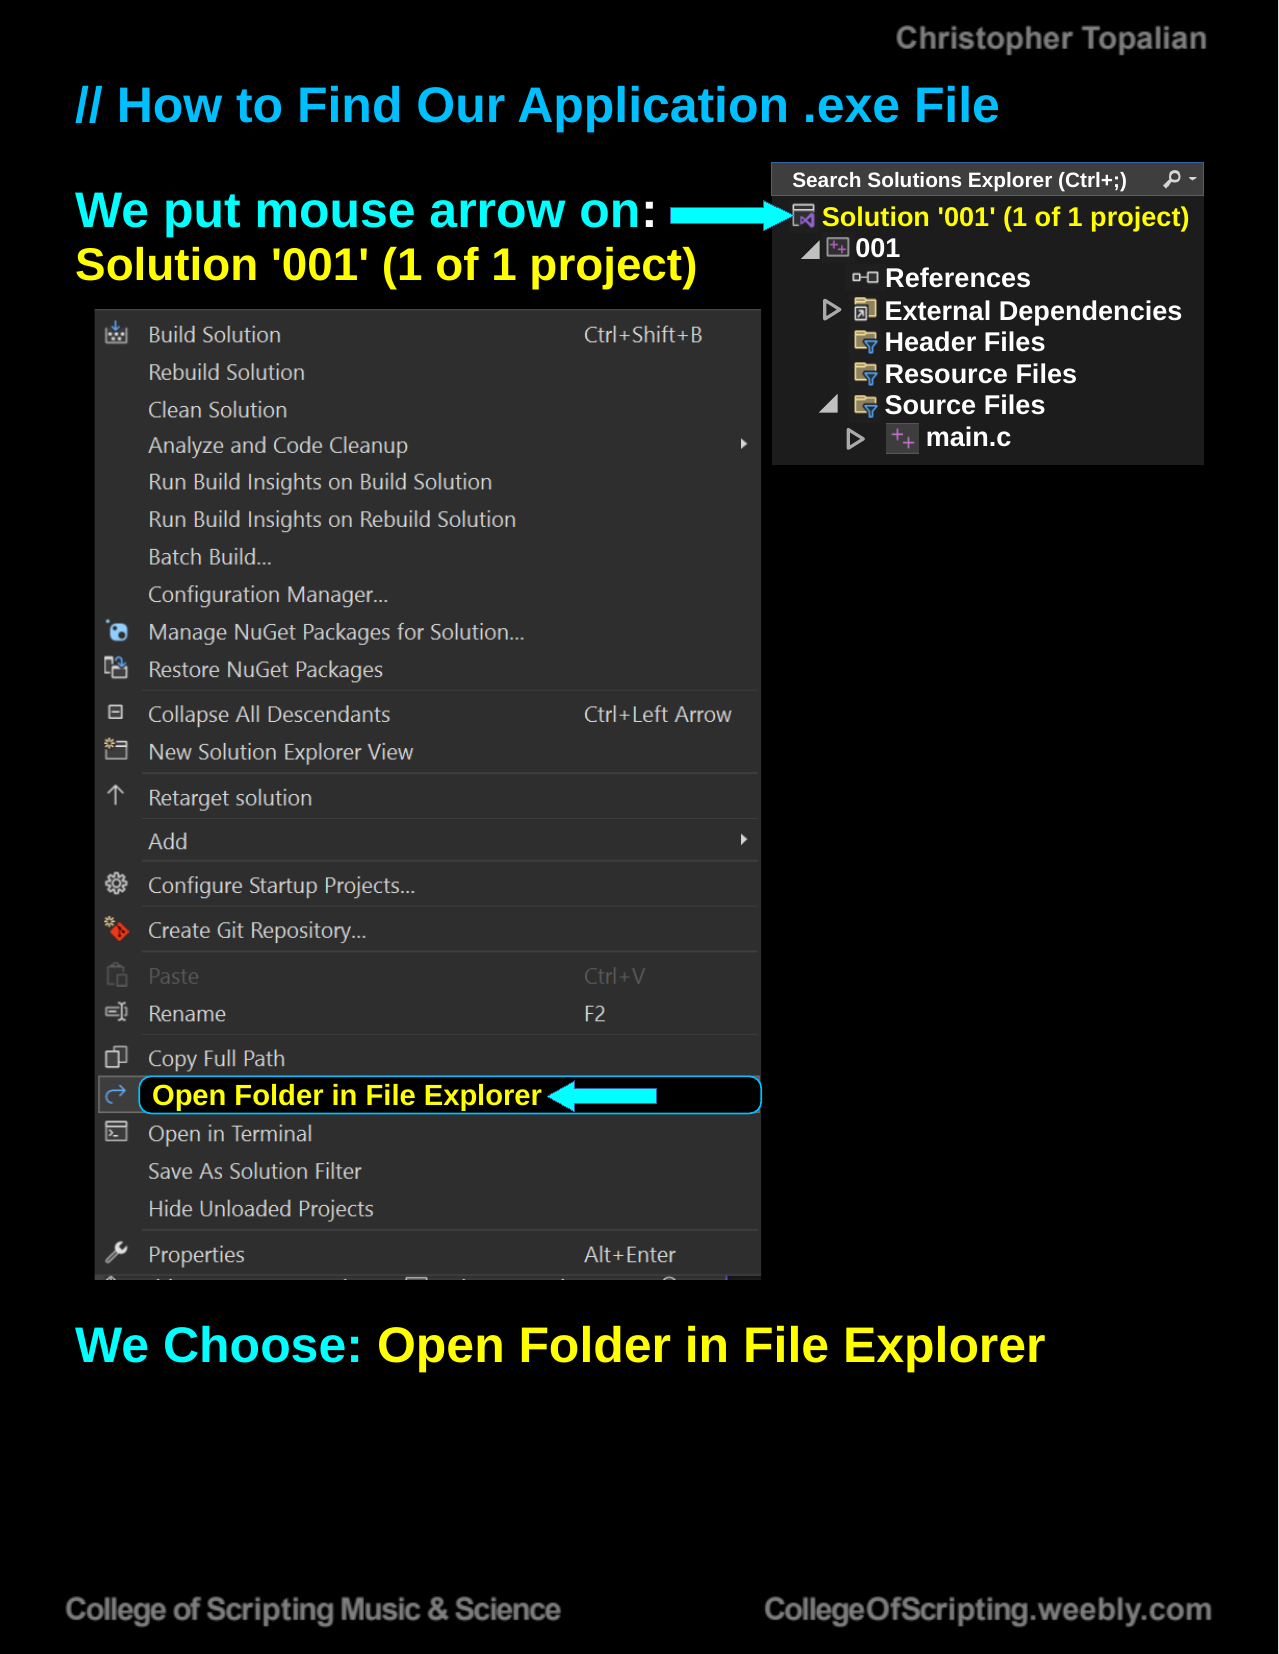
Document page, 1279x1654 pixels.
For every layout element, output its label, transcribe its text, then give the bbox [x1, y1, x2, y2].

text Solution '001' (1 of 1 project) [75, 238, 771, 291]
picture [789, 200, 819, 233]
picture [886, 423, 919, 454]
subtitle We put mouse arrow on: [75, 180, 771, 238]
subtitle // How to Find Our Application .exe File [75, 75, 1203, 132]
subtitle We Choose: Open Folder in File Explorer [75, 1315, 1203, 1373]
picture [845, 264, 886, 291]
picture [94, 309, 762, 1280]
picture [1160, 165, 1199, 194]
picture [848, 295, 881, 423]
picture [822, 232, 855, 263]
